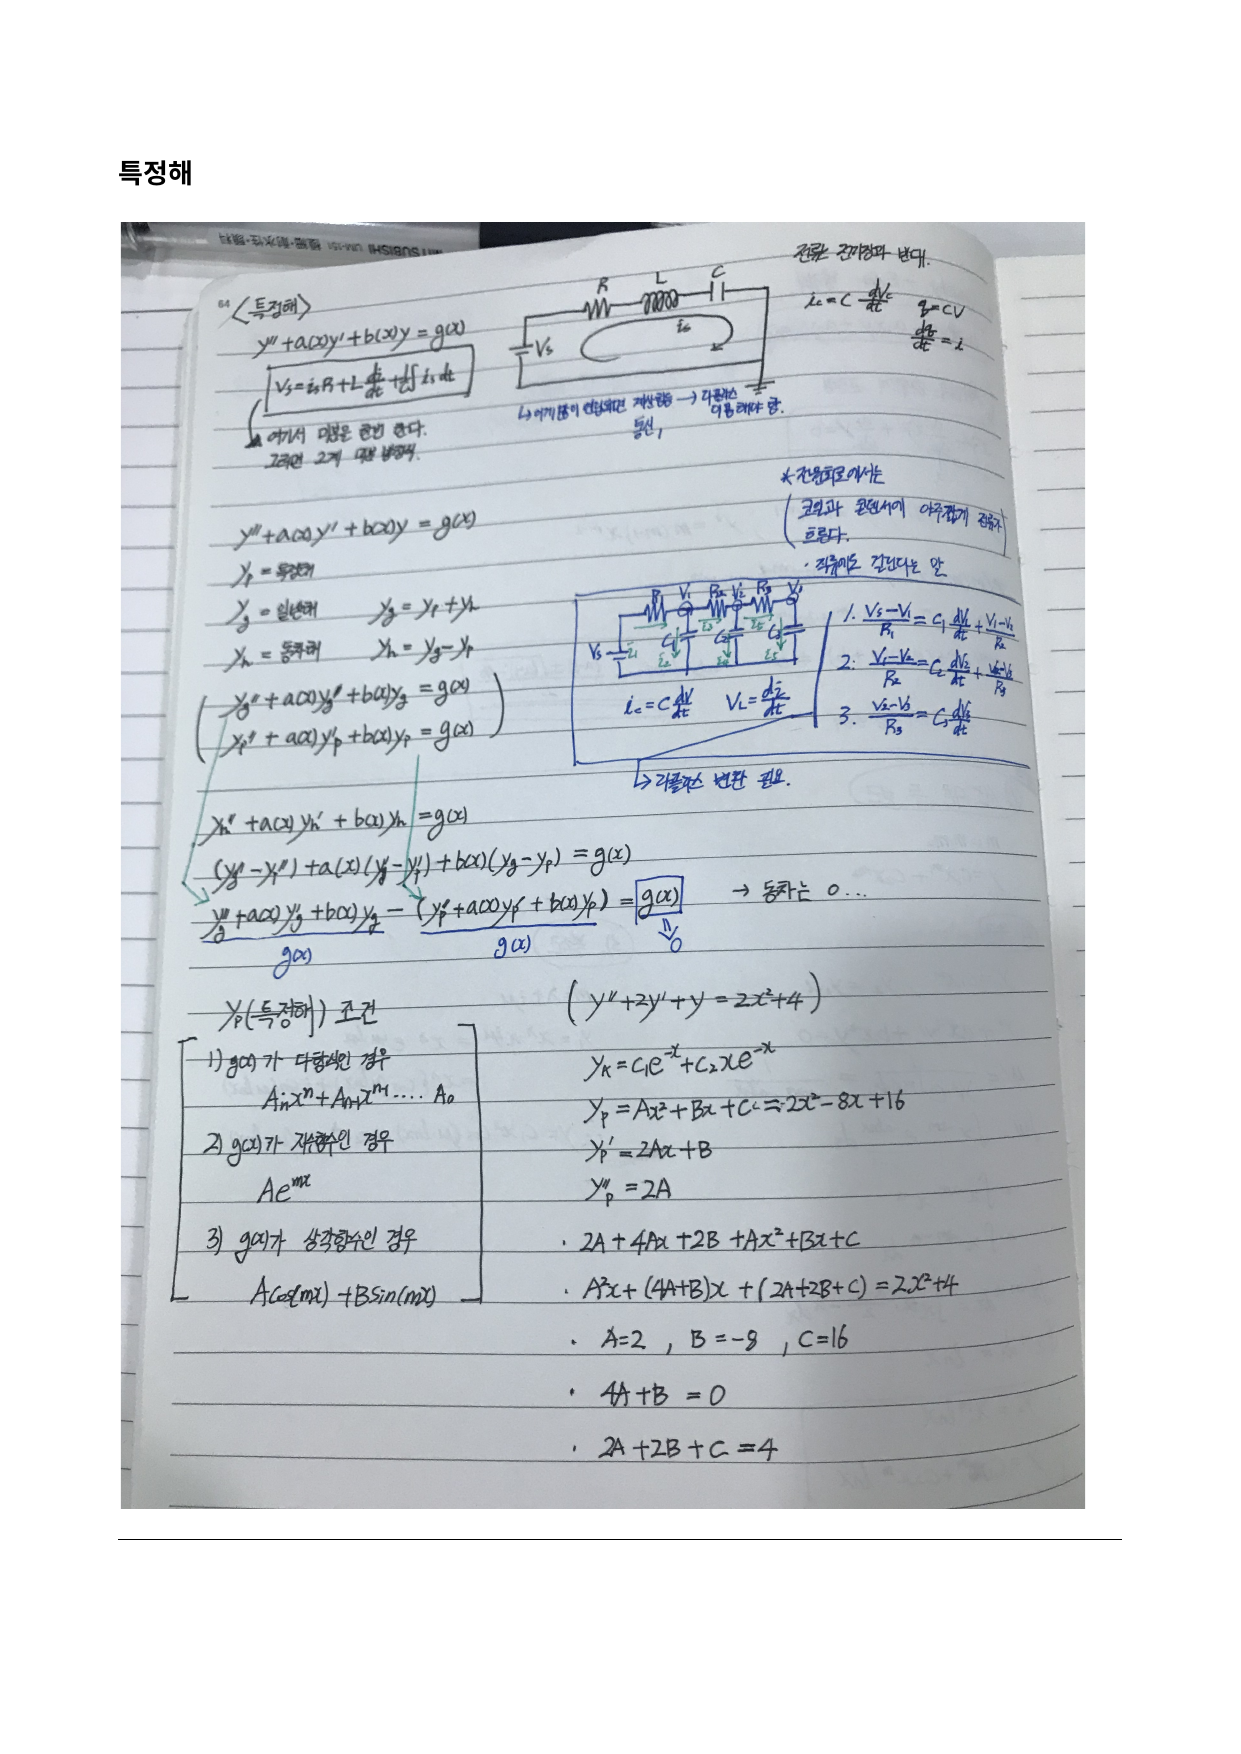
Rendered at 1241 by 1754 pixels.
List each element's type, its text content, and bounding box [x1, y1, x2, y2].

text 특정해 [118, 152, 1122, 191]
picture [120, 222, 1086, 1509]
